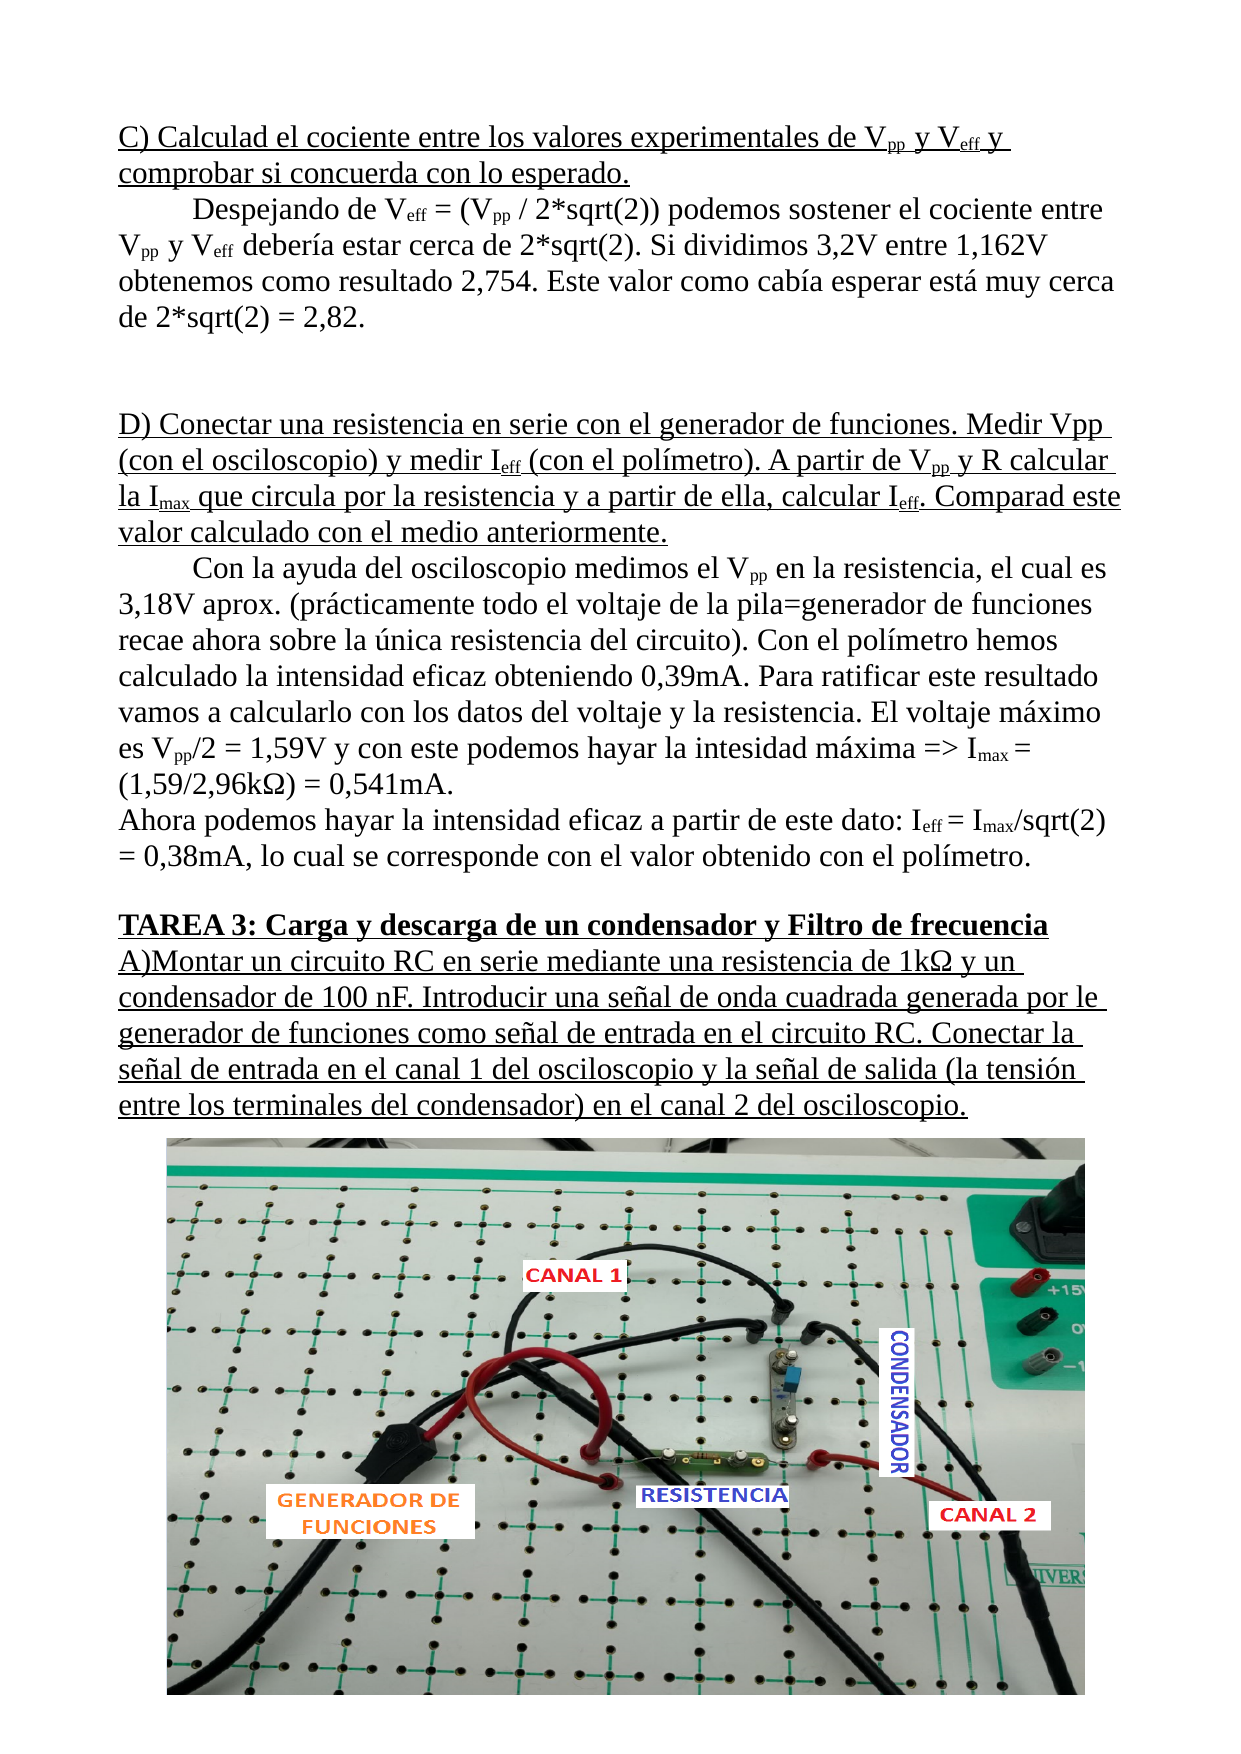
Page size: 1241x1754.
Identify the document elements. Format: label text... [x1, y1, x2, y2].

text A)Montar un circuito RC en serie mediante una resistencia de 1kΩ y un condensador de 100 nF. Introducir una señal de onda cuadrada generada por le generador de funciones como señal de entrada en el circuito RC. Conectar la señal de entrada en el canal 1 del osciloscopio y la señal de salida (la tensión entre los terminales del condensador) en el canal 2 del osciloscopio. [118, 942, 1122, 1122]
text Ahora podemos hayar la intensidad eficaz a partir de este dato: Ieff = Imax/sqrt(2) = 0,38mA, lo cual se corresponde con el valor obtenido con el polímetro. [118, 801, 1122, 873]
text Despejando de Veff = (Vpp / 2*sqrt(2)) podemos sostener el cociente entre Vpp y Veff debería estar cerca de 2*sqrt(2). Si dividimos 3,2V entre 1,162V obtenemos como resultado 2,754. Este valor como cabía esperar está muy cerca de 2*sqrt(2) = 2,82. [118, 190, 1122, 334]
text Con la ayuda del osciloscopio medimos el Vpp en la resistencia, el cual es 3,18V aprox. (prácticamente todo el voltaje de la pila=generador de funciones recae ahora sobre la única resistencia del circuito). Con el polímetro hemos calculado la intensidad eficaz obteniendo 0,39mA. Para ratificar este resultado vamos a calcularlo con los datos del voltaje y la resistencia. El voltaje máximo es Vpp/2 = 1,59V y con este podemos hayar la intesidad máxima => Imax = (1,59/2,96kΩ) = 0,541mA. [118, 549, 1122, 801]
text TAREA 3: Carga y descarga de un condensador y Filtro de frecuencia [118, 906, 1122, 942]
picture [166, 1138, 1085, 1695]
text D) Conectar una resistencia en serie con el generador de funciones. Medir Vpp (con el osciloscopio) y medir Ieff (con el polímetro). A partir de Vpp y R calcular la Imax que circula por la resistencia y a partir de ella, calcular Ieff. Comparad este valor calculado con el medio anteriormente. [118, 406, 1122, 549]
text C) Calculad el cociente entre los valores experimentales de Vpp y Veff y comprobar si concuerda con lo esperado. [118, 118, 1122, 190]
